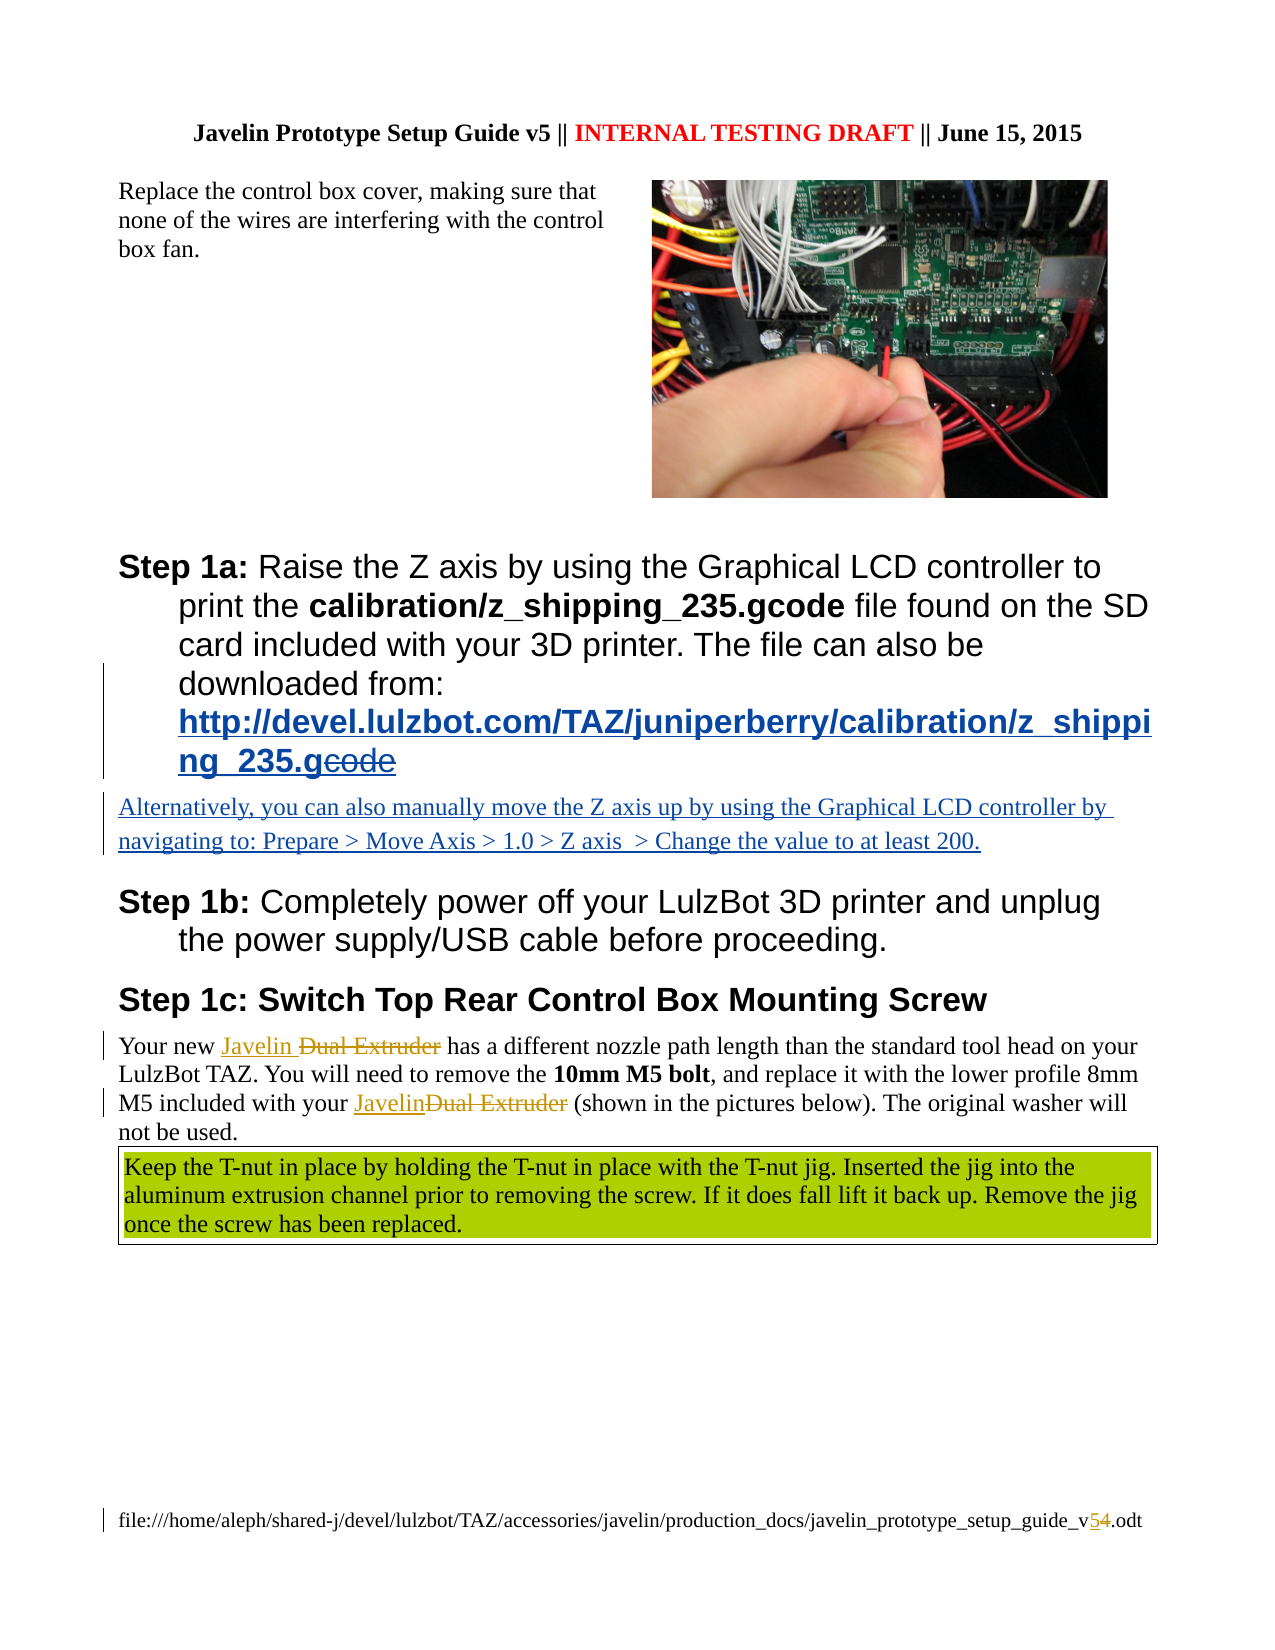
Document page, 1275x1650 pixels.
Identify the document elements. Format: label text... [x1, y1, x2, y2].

picture [651, 180, 1108, 498]
text Your new Javelin has a different nozzle path length than the standard tool head on your LulzBot TAZ. You will need to remove the 10mm M5 bolt, and replace it with the lower profile 8mm M5 included with your Javelin (shown in the pictures below). The original washer will not be used. [118, 1031, 1157, 1146]
text D Insert the two-pin connector on the pins on the RAMBo as shown, making sure that the latching side of the connector is facing upwards. If you have previously used a Tool Head equipped with a LulzBot Hexagon Hot End on your LulzBot, unplug the microblower fan wires from the RAMBo and plug in the new jumper. Replace the control box cover, making sure that none of the wires are interfering with the control box fan. [118, 176, 637, 263]
subtitle Step 1b: Completely power off your LulzBot 3D printer and unplug the power supply/USB cable before proceeding. [118, 882, 1157, 959]
text Alternatively, you can also manually move the Z axis up by using the Graphical LCD controller by navigating to: Prepare > Move Axis > 1.0 > Z axis > Change the value to at least 200. [118, 792, 1157, 855]
subtitle Step 1c: Switch Top Rear Control Box Mounting Screw [118, 980, 1157, 1018]
subtitle Step 1a: Raise the Z axis by using the Graphical LCD controller to print the calibration/z_shipping_235.gcode file found on the SD card included with your 3D printer. The file can also be downloaded from: http://devel.lulzbot.com/TAZ/juniperberry/calibration/z_shipping_235.g [118, 547, 1157, 779]
table_header Keep the T-nut in place by holding the T-nut in place with the T-nut jig. Inserted the jig into the aluminum extrusion channel prior to removing the screw. If it does fall lift it back up. Remove the jig once the screw has been replaced. [119, 1147, 1157, 1244]
